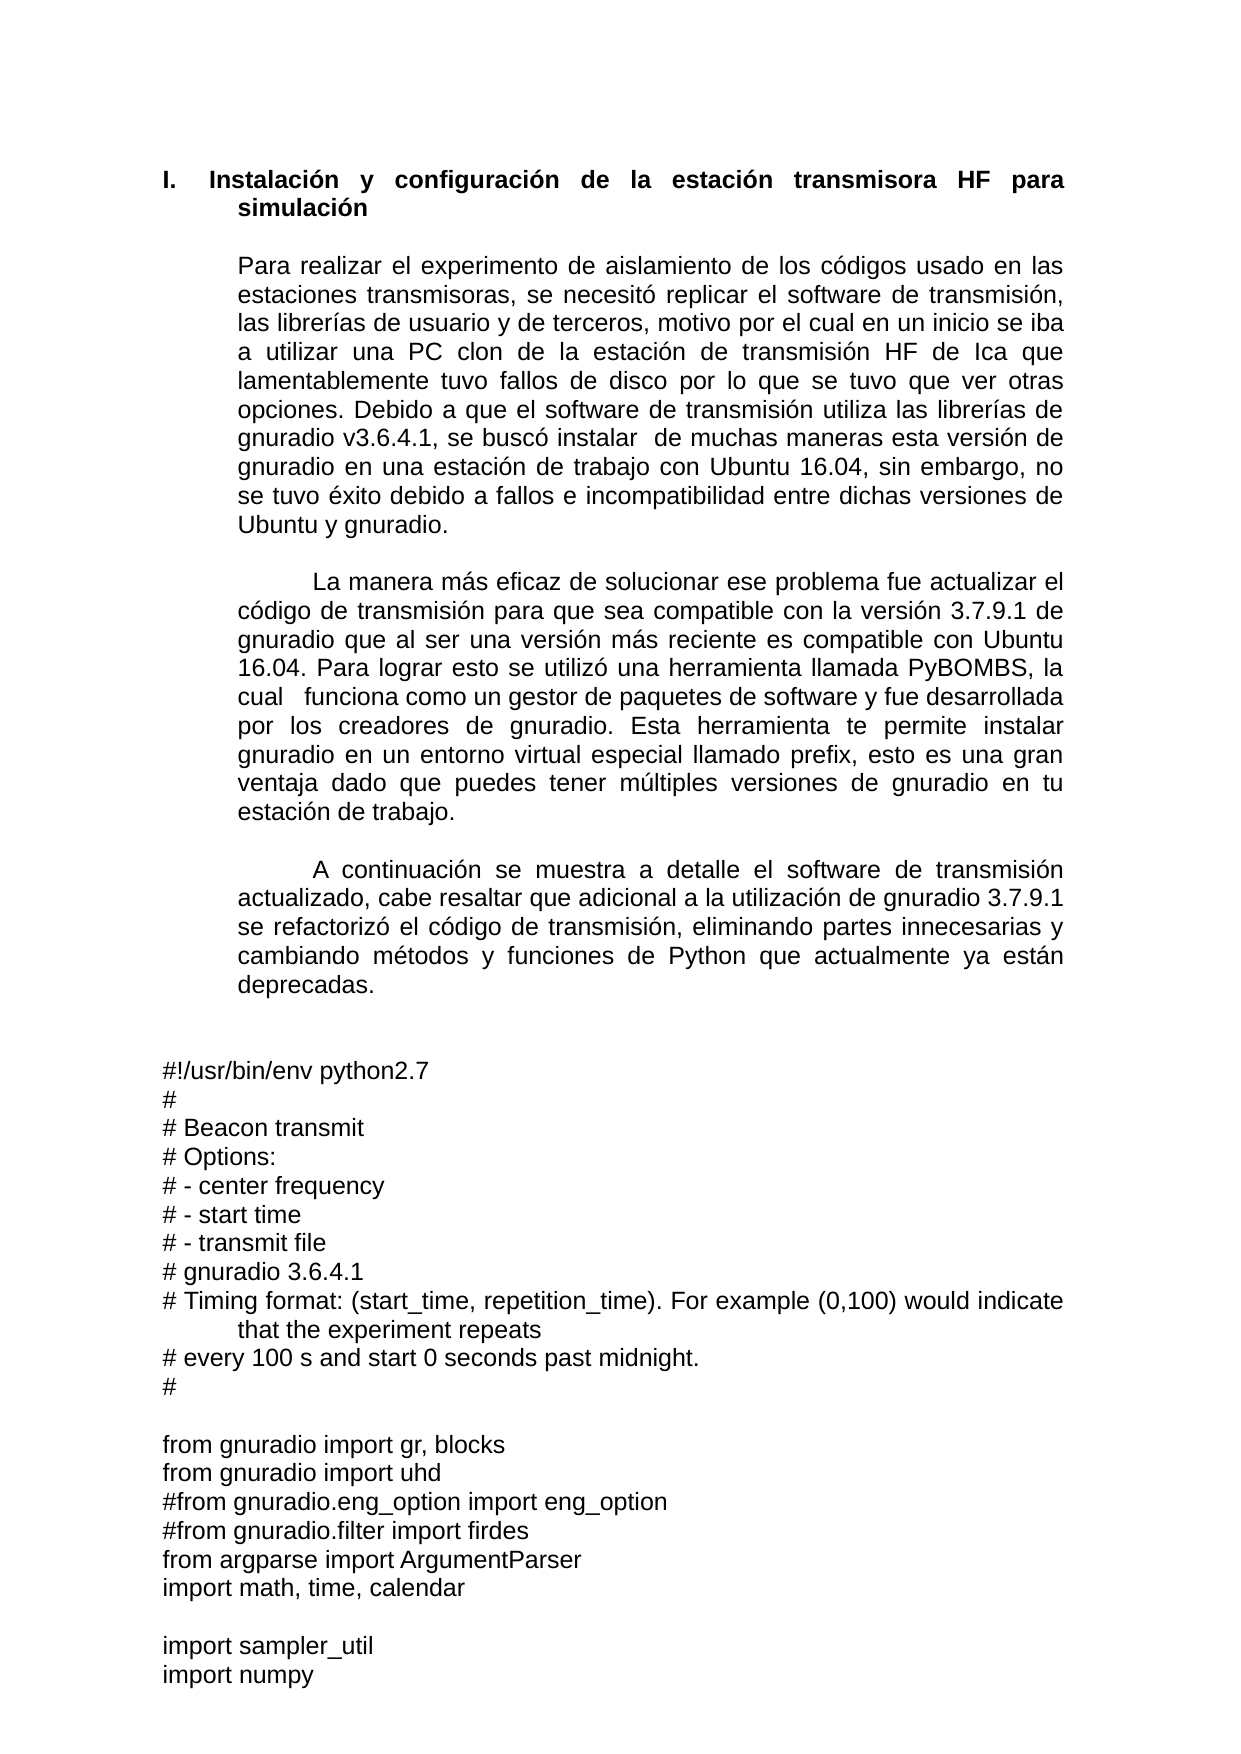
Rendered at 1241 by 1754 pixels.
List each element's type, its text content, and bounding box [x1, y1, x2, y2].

text # every 100 s and start 0 seconds past midnight. [162, 1343, 1065, 1372]
text # gnuradio 3.6.4.1 [162, 1257, 1065, 1286]
text #from gnuradio.eng_option import eng_option [162, 1487, 1065, 1516]
text import numpy [162, 1659, 1065, 1688]
text # - center frequency [162, 1171, 1065, 1199]
text import math, time, calendar [162, 1573, 1065, 1602]
text from gnuradio import gr, blocks [162, 1429, 1065, 1458]
text # [162, 1372, 1065, 1401]
list Instalación y configuración de la estación transmisora HF para simulación [162, 164, 1065, 222]
list Para realizar el experimento de aislamiento de los códigos usado en las estaciones transmisoras, se necesitó replicar el software de transmisión, las librerías de usuario y de terceros, motivo por el cual en un inicio se iba a utilizar una PC clon de la estación de transmisión HF de Ica que lamentablemente tuvo fallos de disco por lo que se tuvo que ver otras opciones. Debido a que el software de transmisión utiliza las librerías de gnuradio v3.6.4.1, se buscó instalar de muchas maneras esta versión de gnuradio en una estación de trabajo con Ubuntu 16.04, sin embargo, no se tuvo éxito debido a fallos e incompatibilidad entre dichas versiones de Ubuntu y gnuradio. [162, 251, 1065, 538]
text #from gnuradio.filter import firdes [162, 1516, 1065, 1544]
text from gnuradio import uhd [162, 1458, 1065, 1487]
text # [162, 1084, 1065, 1113]
text import sampler_util [162, 1631, 1065, 1659]
text La manera más eficaz de solucionar ese problema fue actualizar el código de transmisión para que sea compatible con la versión 3.7.9.1 de gnuradio que al ser una versión más reciente es compatible con Ubuntu 16.04. Para lograr esto se utilizó una herramienta llamada PyBOMBS, la cual funciona como un gestor de paquetes de software y fue desarrollada por los creadores de gnuradio. Esta herramienta te permite instalar gnuradio en un entorno virtual especial llamado prefix, esto es una gran ventaja dado que puedes tener múltiples versiones de gnuradio en tu estación de trabajo. [237, 567, 1065, 826]
text from argparse import ArgumentParser [162, 1544, 1065, 1573]
text A continuación se muestra a detalle el software de transmisión actualizado, cabe resaltar que adicional a la utilización de gnuradio 3.7.9.1 se refactorizó el código de transmisión, eliminando partes innecesarias y cambiando métodos y funciones de Python que actualmente ya están deprecadas. [237, 854, 1065, 998]
text #!/usr/bin/env python2.7 [162, 1056, 1065, 1084]
text # Timing format: (start_time, repetition_time). For example (0,100) would indicate that the experiment repeats [162, 1286, 1065, 1343]
text # Options: [162, 1142, 1065, 1171]
text # - start time [162, 1199, 1065, 1228]
text # - transmit file [162, 1228, 1065, 1257]
text # Beacon transmit [162, 1113, 1065, 1142]
